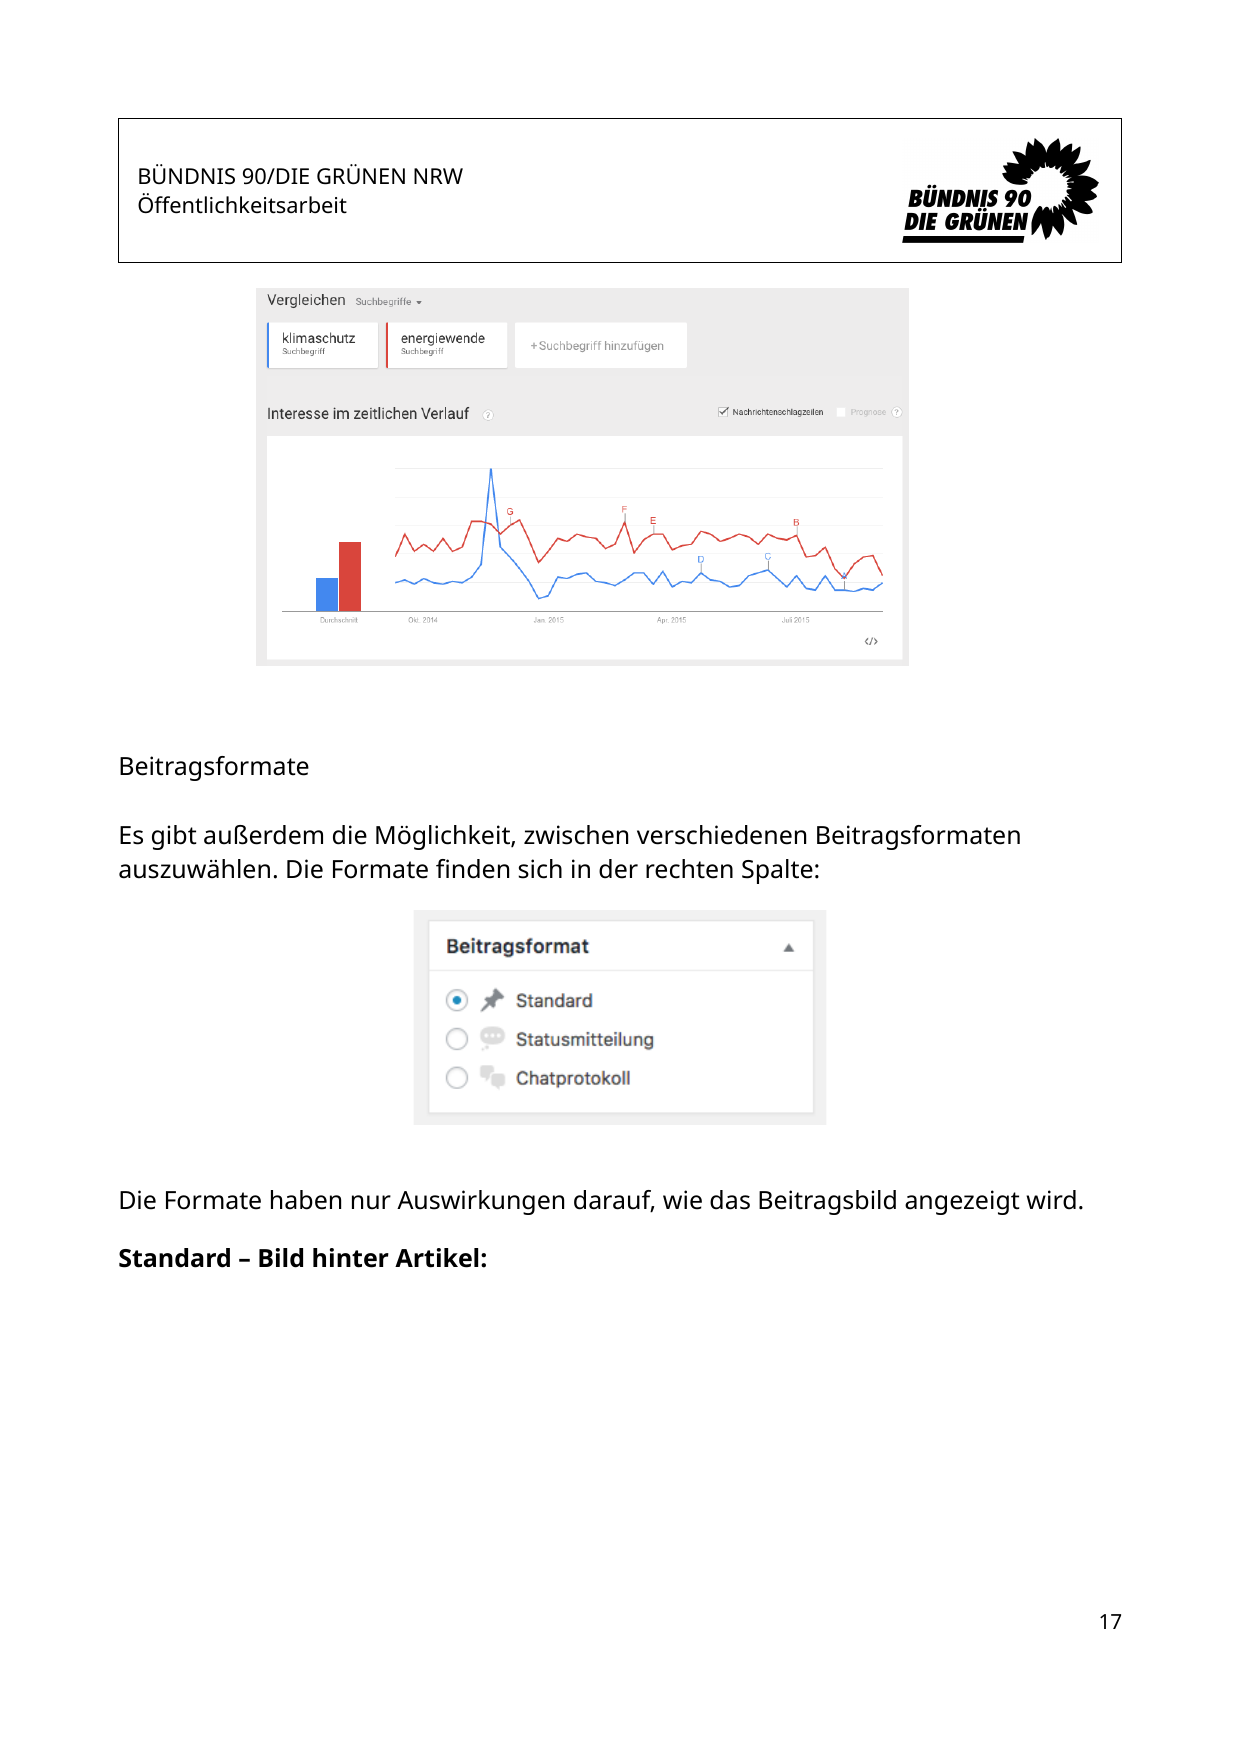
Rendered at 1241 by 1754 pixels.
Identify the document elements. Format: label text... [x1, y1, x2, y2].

subtitle Beitragsformate [118, 748, 1122, 782]
picture [902, 138, 1099, 243]
text Standard – Bild hinter Artikel: [118, 1241, 1122, 1275]
picture [413, 910, 827, 1125]
text Die Formate haben nur Auswirkungen darauf, wie das Beitragsbild angezeigt wird. [118, 1183, 1122, 1217]
picture [256, 288, 909, 666]
text Es gibt außerdem die Möglichkeit, zwischen verschiedenen Beitragsformaten auszuwählen. Die Formate finden sich in der rechten Spalte: [118, 818, 1122, 886]
